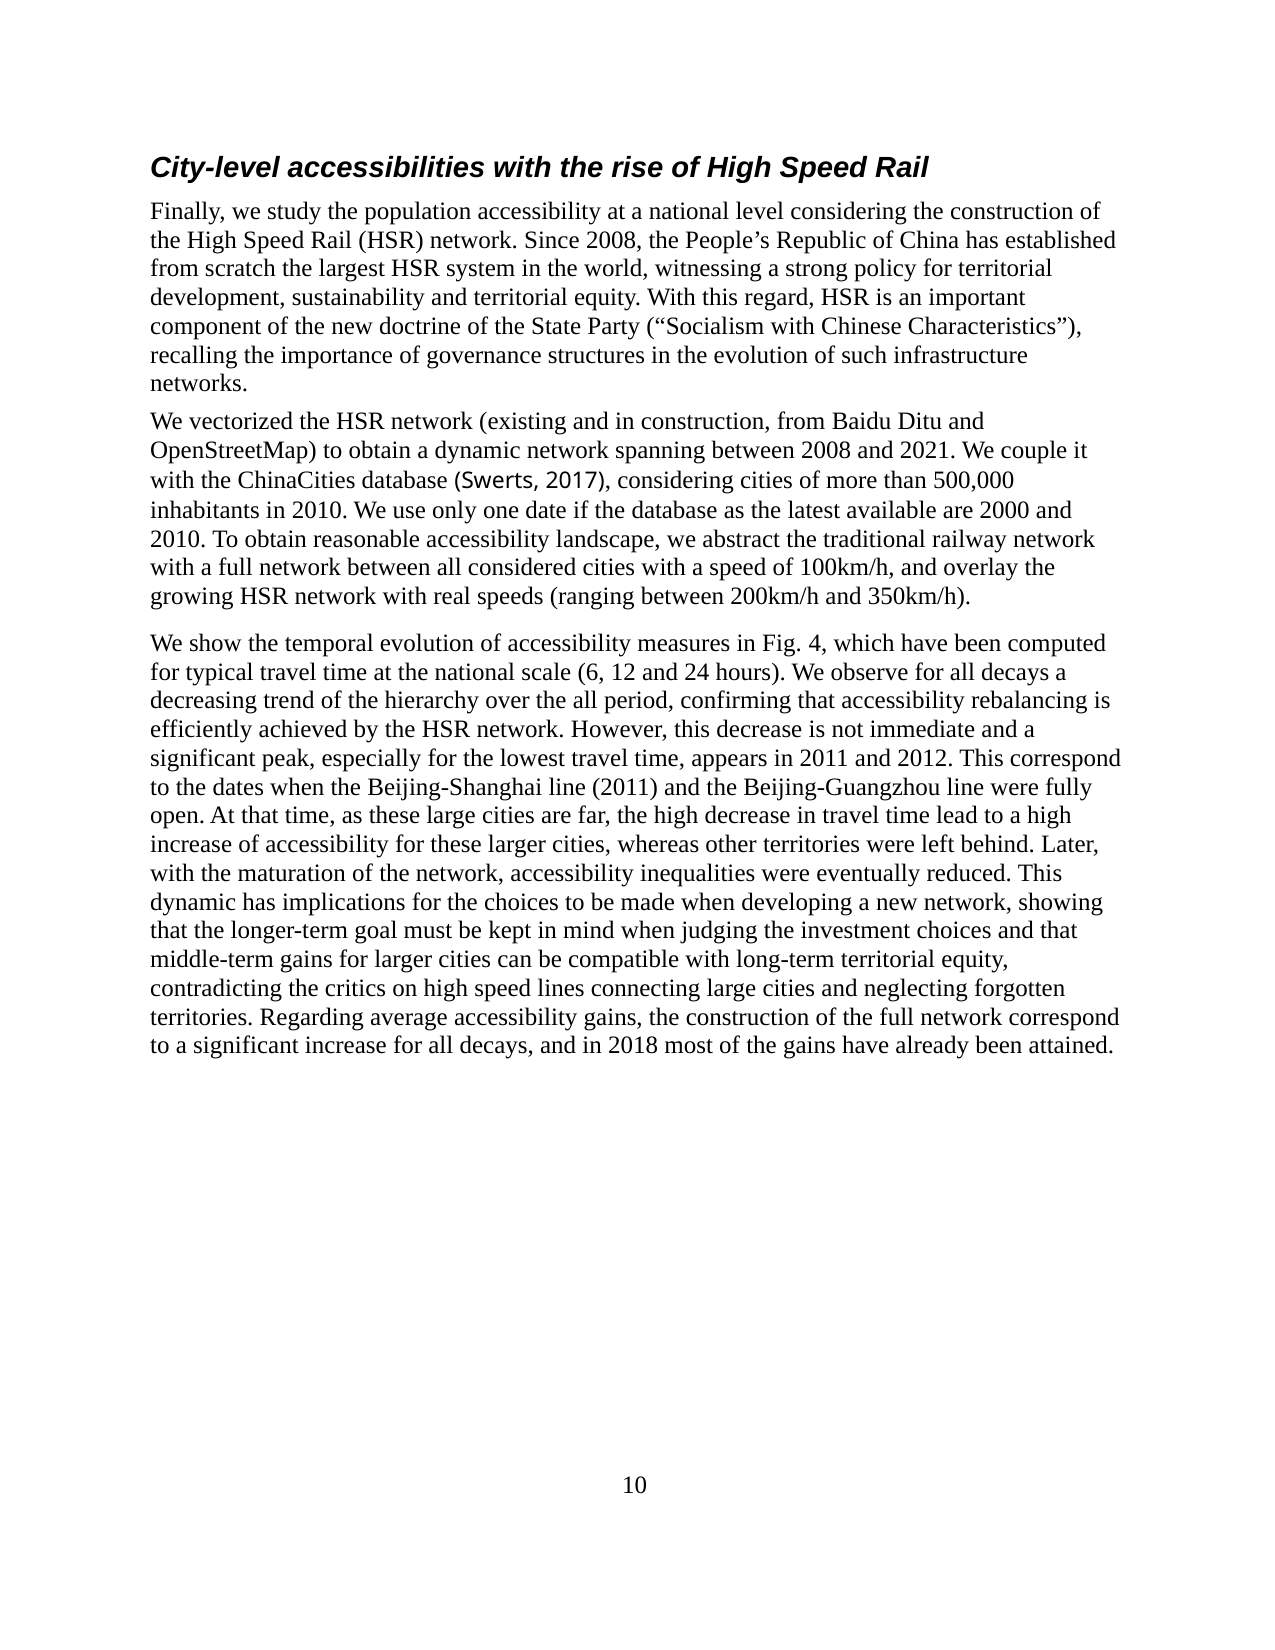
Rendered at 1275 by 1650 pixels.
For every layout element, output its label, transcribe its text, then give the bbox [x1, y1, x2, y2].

text Finally, we study the population accessibility at a national level considering the construction of the High Speed Rail (HSR) network. Since 2008, the People’s Republic of China has established from scratch the largest HSR system in the world, witnessing a strong policy for territorial development, sustainability and territorial equity. With this regard, HSR is an important component of the new doctrine of the State Party (“Socialism with Chinese Characteristics”), recalling the importance of governance structures in the evolution of such infrastructure networks. [150, 196, 1125, 397]
text We vectorized the HSR network (existing and in construction, from Baidu Ditu and OpenStreetMap) to obtain a dynamic network spanning between 2008 and 2021. We couple it with the ChinaCities database (Swerts, 2017), considering cities of more than 500,000 inhabitants in 2010. We use only one date if the database as the latest available are 2000 and 2010. To obtain reasonable accessibility landscape, we abstract the traditional railway network with a full network between all considered cities with a speed of 100km/h, and overlay the growing HSR network with real speeds (ranging between 200km/h and 350km/h). [150, 406, 1125, 610]
subtitle City-level accessibilities with the rise of High Speed Rail [150, 150, 1125, 183]
text We show the temporal evolution of accessibility measures in Fig. 4, which have been computed for typical travel time at the national scale (6, 12 and 24 hours). We observe for all decays a decreasing trend of the hierarchy over the all period, confirming that accessibility rebalancing is efficiently achieved by the HSR network. However, this decrease is not immediate and a significant peak, especially for the lowest travel time, appears in 2011 and 2012. This correspond to the dates when the Beijing-Shanghai line (2011) and the Beijing-Guangzhou line were fully open. At that time, as these large cities are far, the high decrease in travel time lead to a high increase of accessibility for these larger cities, whereas other territories were left behind. Later, with the maturation of the network, accessibility inequalities were eventually reduced. This dynamic has implications for the choices to be made when developing a new network, showing that the longer-term goal must be kept in mind when judging the investment choices and that middle-term gains for larger cities can be compatible with long-term territorial equity, contradicting the critics on high speed lines connecting large cities and neglecting forgotten territories. Regarding average accessibility gains, the construction of the full network correspond to a significant increase for all decays, and in 2018 most of the gains have already been attained. [150, 628, 1125, 1059]
